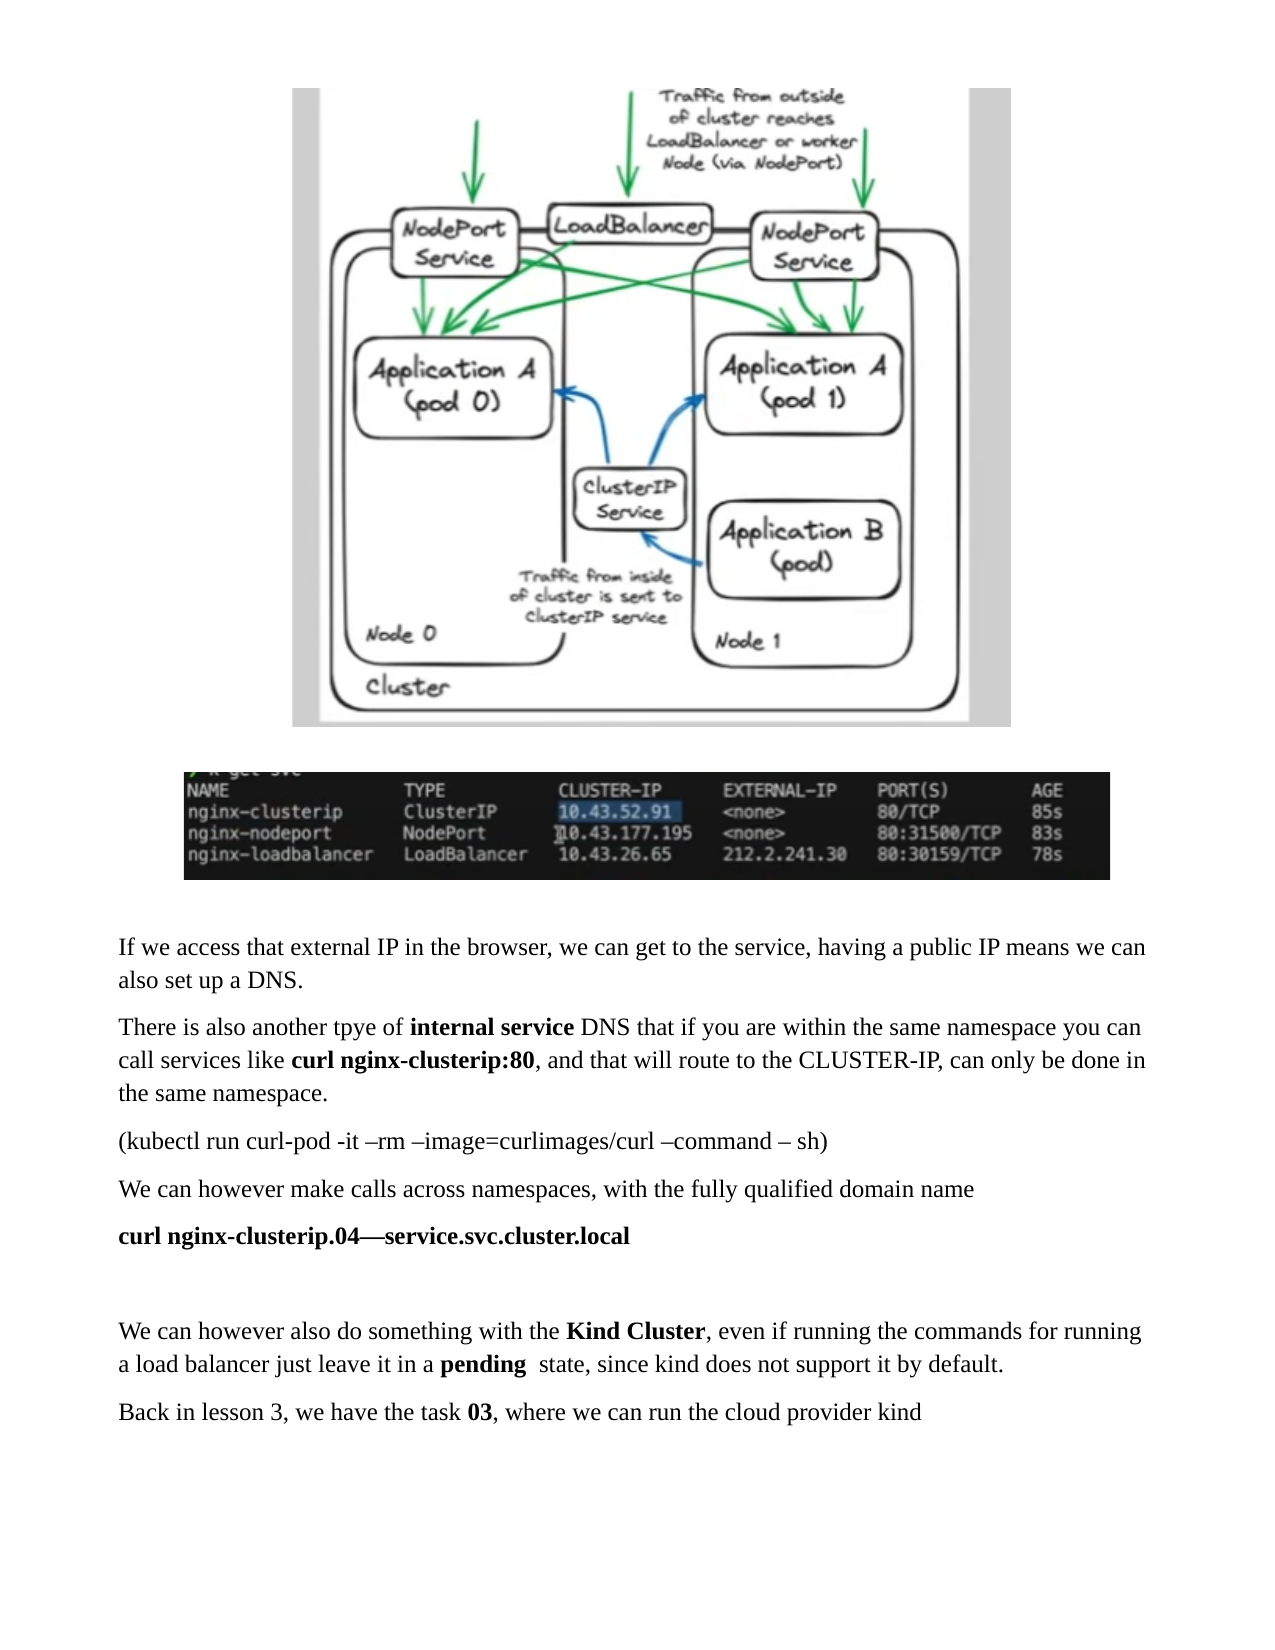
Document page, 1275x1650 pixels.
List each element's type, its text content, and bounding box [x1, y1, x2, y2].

text Back in lesson 3, we have the task 03, where we can run the cloud provider kind [118, 1397, 1157, 1426]
picture [183, 772, 1111, 880]
text There is also another tpye of internal service DNS that if you are within the same namespace you can call services like curl nginx-clusterip:80, and that will route to the CLUSTER-IP, can only be done in the same namespace. [118, 1012, 1157, 1107]
text We can however also do something with the Kind Cluster, even if running the commands for running a load balancer just leave it in a pending state, since kind does not support it by default. [118, 1316, 1157, 1378]
text curl nginx-clusterip.04—service.svc.cluster.local [118, 1221, 1157, 1250]
text If we access that external IP in the browser, we can get to the service, having a public IP means we can also set up a DNS. [118, 932, 1157, 993]
picture [292, 88, 1011, 727]
text (kubectl run curl-pod -it –rm –image=curlimages/curl –command – sh) [118, 1126, 1157, 1155]
text We can however make calls across namespaces, with the fully qualified domain name [118, 1174, 1157, 1202]
